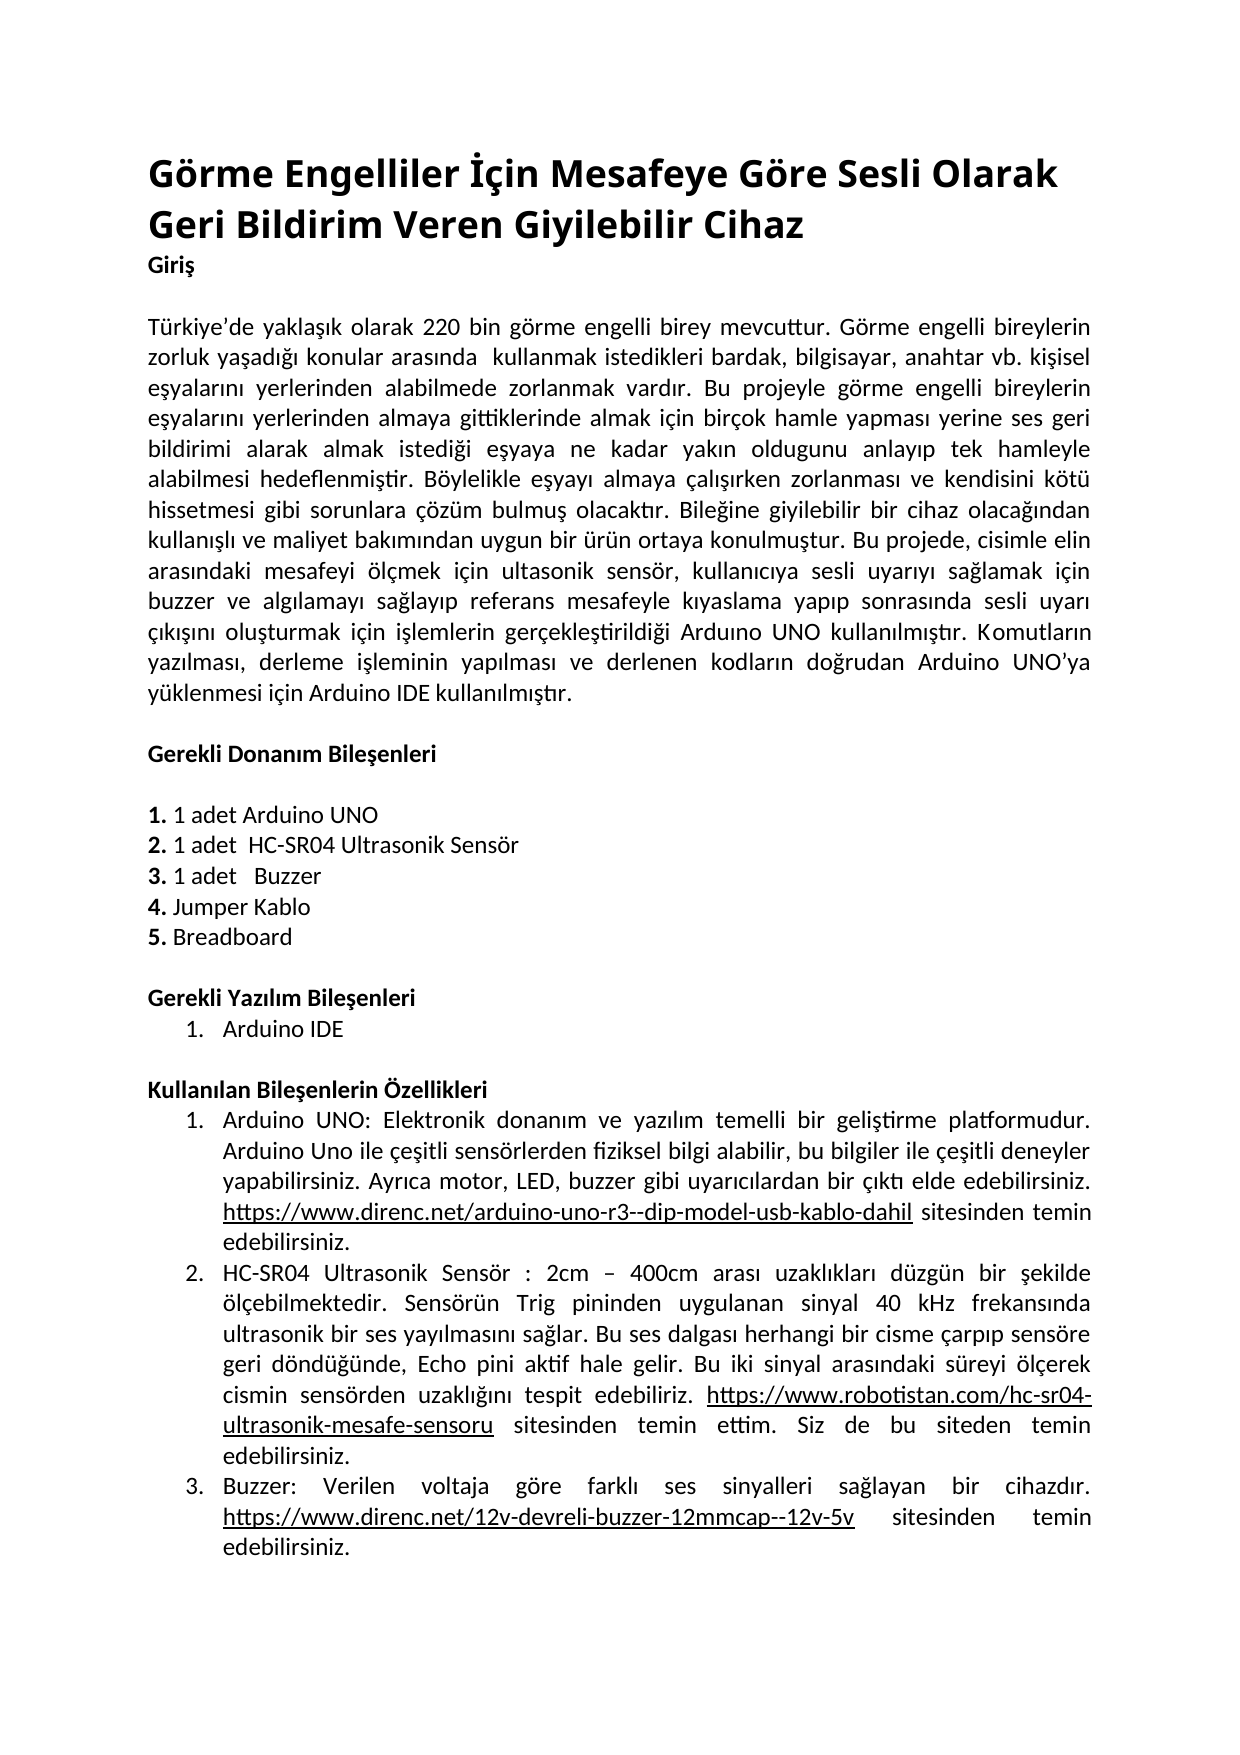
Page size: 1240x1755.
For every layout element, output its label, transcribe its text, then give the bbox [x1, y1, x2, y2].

list Arduino UNO: Elektronik donanım ve yazılım temelli bir geliştirme platformudur. Arduino Uno ile çeşitli sensörlerden fiziksel bilgi alabilir, bu bilgiler ile çeşitli deneyler yapabilirsiniz. Ayrıca motor, LED, buzzer gibi uyarıcılardan bir çıktı elde edebilirsiniz. https://www.direnc.net/arduino-uno-r3--dip-model-usb-kablo-dahil sitesinden temin edebilirsiniz. [185, 1104, 1092, 1257]
text Gerekli Yazılım Bileşenleri [148, 982, 1092, 1013]
text 4. Jumper Kablo [148, 891, 1092, 921]
list Buzzer: Verilen voltaja göre farklı ses sinyalleri sağlayan bir cihazdır. https://www.direnc.net/12v-devreli-buzzer-12mmcap--12v-5v sitesinden temin edebilirsiniz. [185, 1471, 1092, 1562]
text 3. 1 adet Buzzer [148, 860, 1092, 891]
list HC-SR04 Ultrasonik Sensör : 2cm – 400cm arası uzaklıkları düzgün bir şekilde ölçebilmektedir. Sensörün Trig pininden uygulanan sinyal 40 kHz frekansında ultrasonik bir ses yayılmasını sağlar. Bu ses dalgası herhangi bir cisme çarpıp sensöre geri döndüğünde, Echo pini aktif hale gelir. Bu iki sinyal arasındaki süreyi ölçerek cismin sensörden uzaklığını tespit edebiliriz. https://www.robotistan.com/hc-sr04-ultrasonik-mesafe-sensoru sitesinden temin ettim. Siz de bu siteden temin edebilirsiniz. [185, 1257, 1092, 1471]
text Gerekli Donanım Bileşenleri [148, 738, 1092, 768]
text 5. Breadboard [148, 921, 1092, 952]
text Görme Engelliler İçin Mesafeye Göre Sesli Olarak Geri Bildirim Veren Giyilebilir Cihaz [148, 148, 1092, 250]
text Giriş [148, 250, 1092, 280]
list Arduino IDE [185, 1013, 1092, 1043]
text Türkiye’de yaklaşık olarak 220 bin görme engelli birey mevcuttur. Görme engelli bireylerin zorluk yaşadığı konular arasında kullanmak istedikleri bardak, bilgisayar, anahtar vb. kişisel eşyalarını yerlerinden alabilmede zorlanmak vardır. Bu projeyle görme engelli bireylerin eşyalarını yerlerinden almaya gittiklerinde almak için birçok hamle yapması yerine ses geri bildirimi alarak almak istediği eşyaya ne kadar yakın oldugunu anlayıp tek hamleyle alabilmesi hedeflenmiştir. Böylelikle eşyayı almaya çalışırken zorlanması ve kendisini kötü hissetmesi gibi sorunlara çözüm bulmuş olacaktır. Bileğine giyilebilir bir cihaz olacağından kullanışlı ve maliyet bakımından uygun bir ürün ortaya konulmuştur. Bu projede, cisimle elin arasındaki mesafeyi ölçmek için ultasonik sensör, kullanıcıya sesli uyarıyı sağlamak için buzzer ve algılamayı sağlayıp referans mesafeyle kıyaslama yapıp sonrasında sesli uyarı çıkışını oluşturmak için işlemlerin gerçekleştirildiği Arduıno UNO kullanılmıştır. Komutların yazılması, derleme işleminin yapılması ve derlenen kodların doğrudan Arduino UNO’ya yüklenmesi için Arduino IDE kullanılmıştır. [148, 311, 1092, 707]
text Kullanılan Bileşenlerin Özellikleri [148, 1074, 1092, 1104]
text 1. 1 adet Arduino UNO [148, 799, 1092, 829]
text 2. 1 adet HC-SR04 Ultrasonik Sensör [148, 829, 1092, 860]
